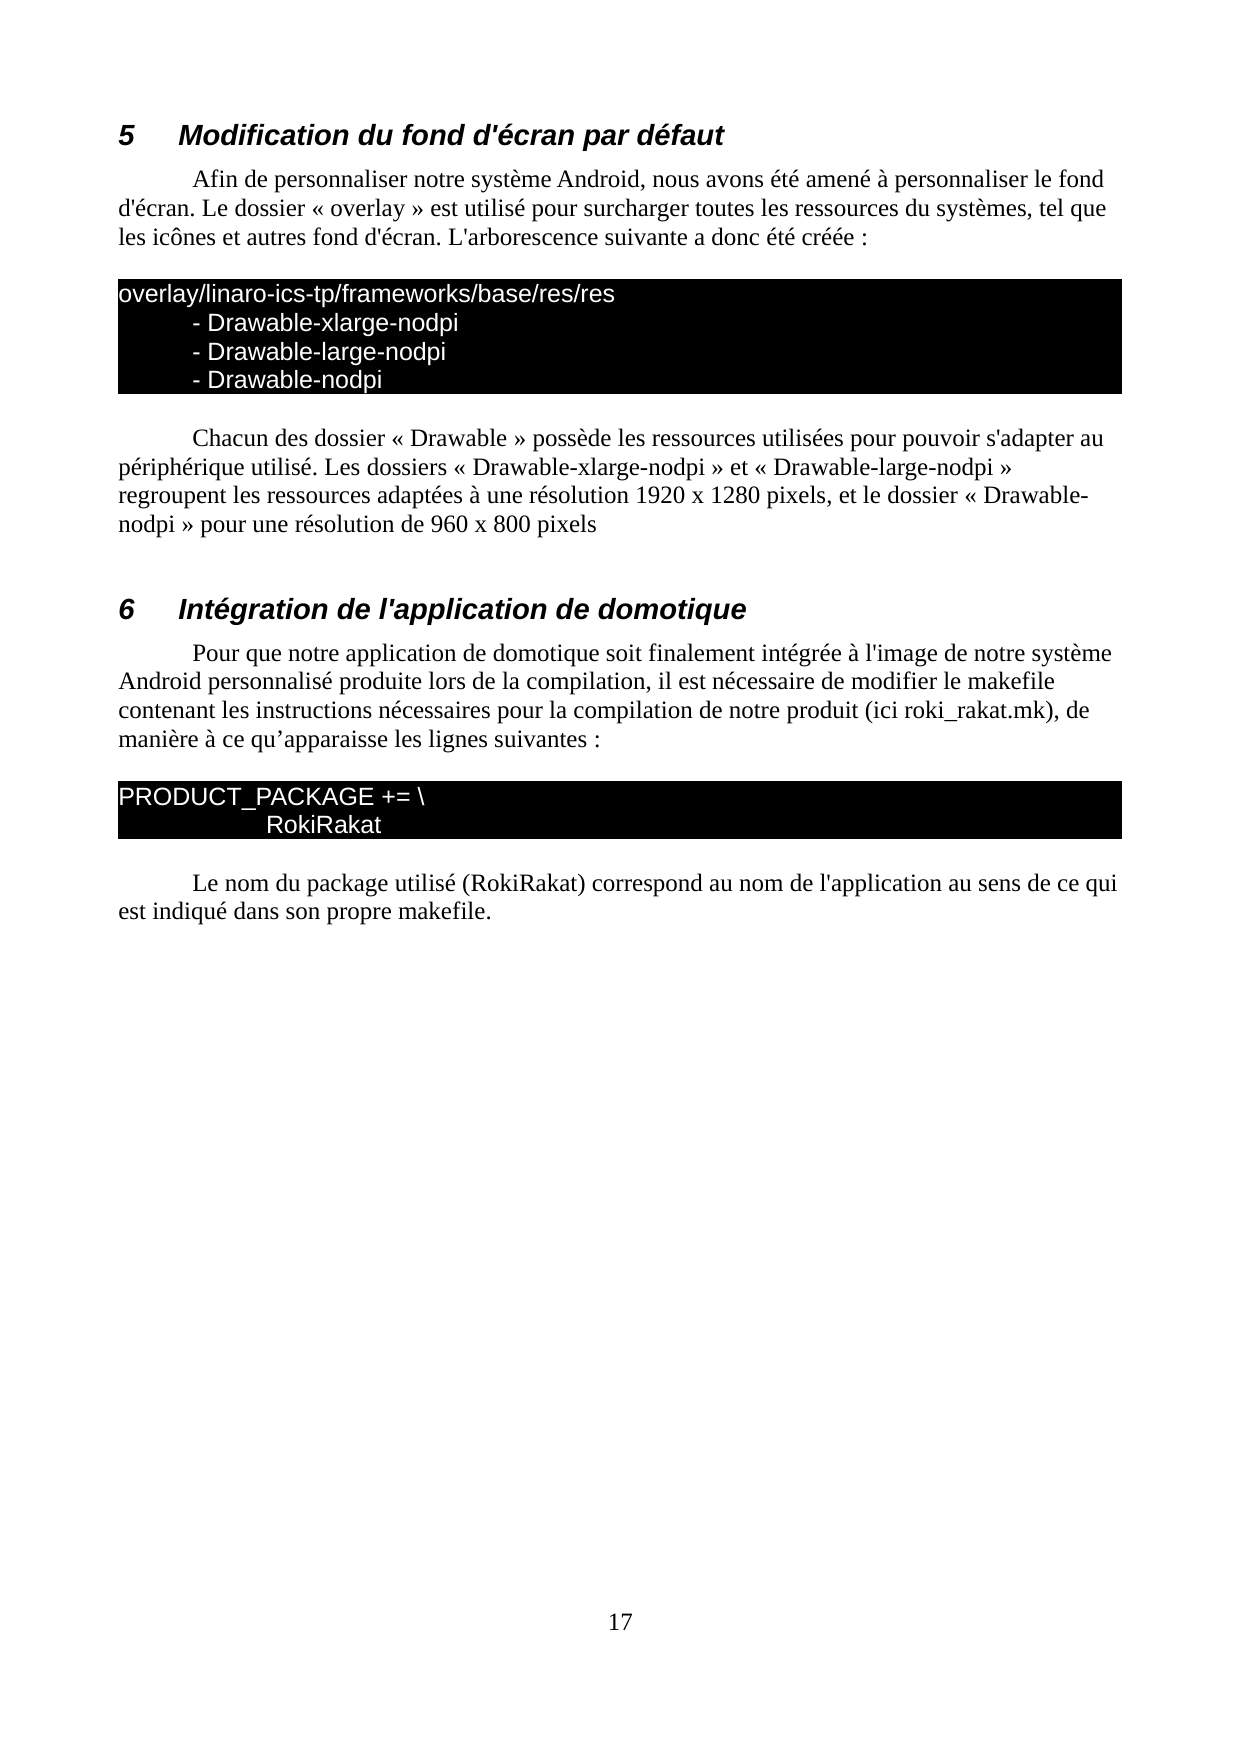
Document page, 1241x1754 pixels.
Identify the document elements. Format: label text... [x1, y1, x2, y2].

text Chacun des dossier « Drawable » possède les ressources utilisées pour pouvoir s'adapter au périphérique utilisé. Les dossiers « Drawable-xlarge-nodpi » et « Drawable-large-nodpi » regroupent les ressources adaptées à une résolution 1920 x 1280 pixels, et le dossier « Drawable-nodpi » pour une résolution de 960 x 800 pixels [118, 423, 1122, 538]
text - Drawable-large-nodpi [118, 337, 1122, 365]
subtitle Intégration de l'application de domotique [118, 592, 1122, 625]
text RokiRakat [118, 810, 1122, 839]
text Le nom du package utilisé (RokiRakat) correspond au nom de l'application au sens de ce qui est indiqué dans son propre makefile. [118, 868, 1122, 925]
text PRODUCT_PACKAGE += \ [118, 781, 1122, 810]
text - Drawable-xlarge-nodpi [118, 308, 1122, 337]
text overlay/linaro-ics-tp/frameworks/base/res/res [118, 279, 1122, 308]
text Afin de personnaliser notre système Android, nous avons été amené à personnaliser le fond d'écran. Le dossier « overlay » est utilisé pour surcharger toutes les ressources du systèmes, tel que les icônes et autres fond d'écran. L'arborescence suivante a donc été créée : [118, 164, 1122, 250]
text - Drawable-nodpi [118, 365, 1122, 394]
text Pour que notre application de domotique soit finalement intégrée à l'image de notre système Android personnalisé produite lors de la compilation, il est nécessaire de modifier le makefile contenant les instructions nécessaires pour la compilation de notre produit (ici roki_rakat.mk), de manière à ce qu’apparaisse les lignes suivantes : [118, 638, 1122, 753]
subtitle Modification du fond d'écran par défaut [118, 118, 1122, 152]
